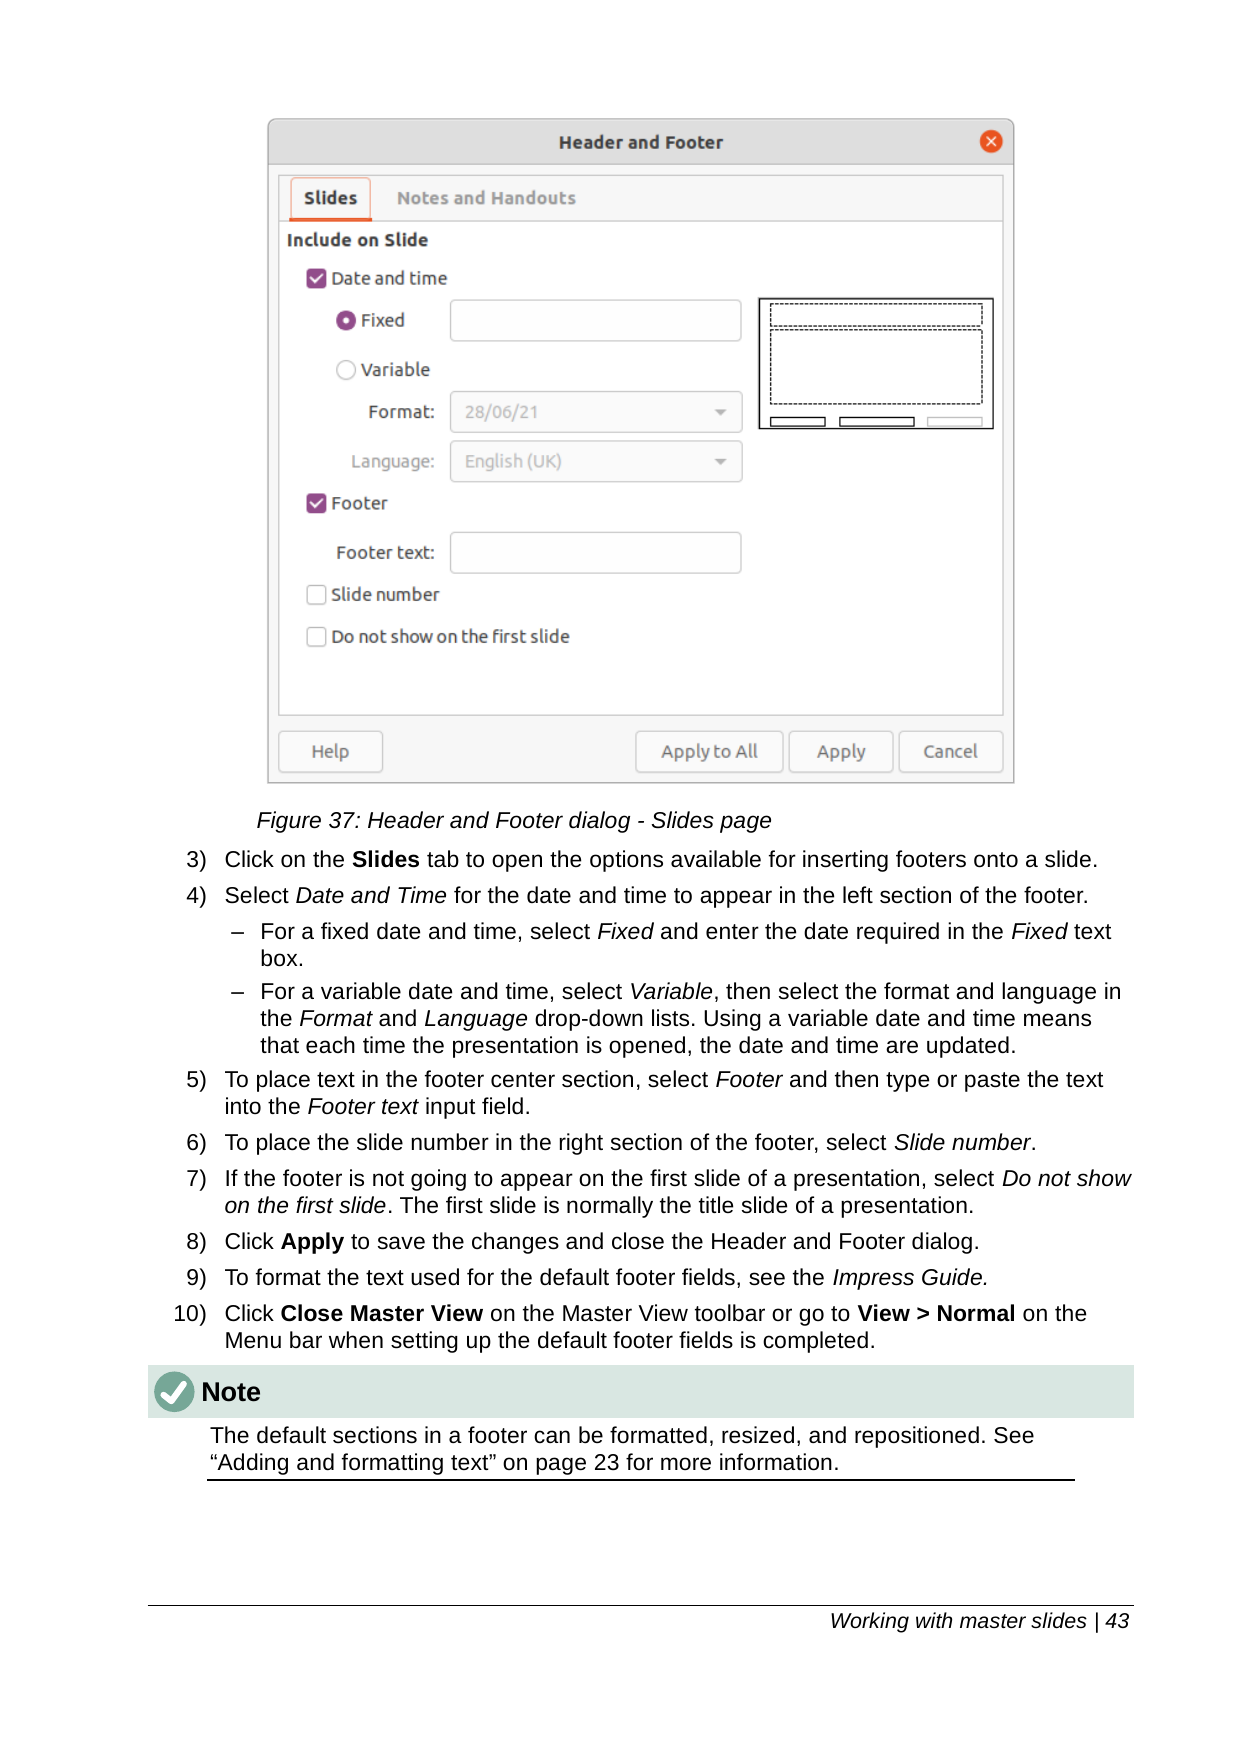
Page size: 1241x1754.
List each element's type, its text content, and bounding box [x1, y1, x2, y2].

list For a fixed date and time, select Fixed and enter the date required in the Fixed text box. [231, 917, 1134, 971]
text The default sections in a footer can be formatted, resized, and repositioned. See “Adding and formatting text” on page 22 for more information. [207, 1418, 1075, 1479]
text Figure 37: Header and Footer dialog - Slides page [256, 806, 1025, 833]
list For a variable date and time, select Variable, then select the format and language in the Format and Language drop-down lists. Using a variable date and time means that each time the presentation is opened, the date and time are updated. [231, 978, 1134, 1059]
subtitle Note [148, 1365, 1134, 1418]
list To format the text used for the default footer fields, see the Impress Guide. [207, 1263, 1134, 1290]
list Click Apply to save the changes and close the Header and Footer dialog. [207, 1227, 1134, 1254]
list To place text in the footer center section, select Footer and then type or paste the text into the Footer text input field. [207, 1065, 1134, 1119]
list Click Close Master View on the Master View toolbar or go to View > Normal on the Menu bar when setting up the default footer fields is completed. [207, 1299, 1134, 1353]
list Click on the Slides tab to open the options available for inserting footers onto a slide. [207, 845, 1134, 872]
picture [256, 118, 1026, 795]
list To place the slide number in the right section of the footer, select Slide number. [207, 1128, 1134, 1155]
list Select Date and Time for the date and time to appear in the left section of the footer. [207, 881, 1134, 908]
list If the footer is not going to appear on the first slide of a presentation, select Do not show on the first slide. The first slide is normally the title slide of a presentation. [207, 1164, 1134, 1218]
